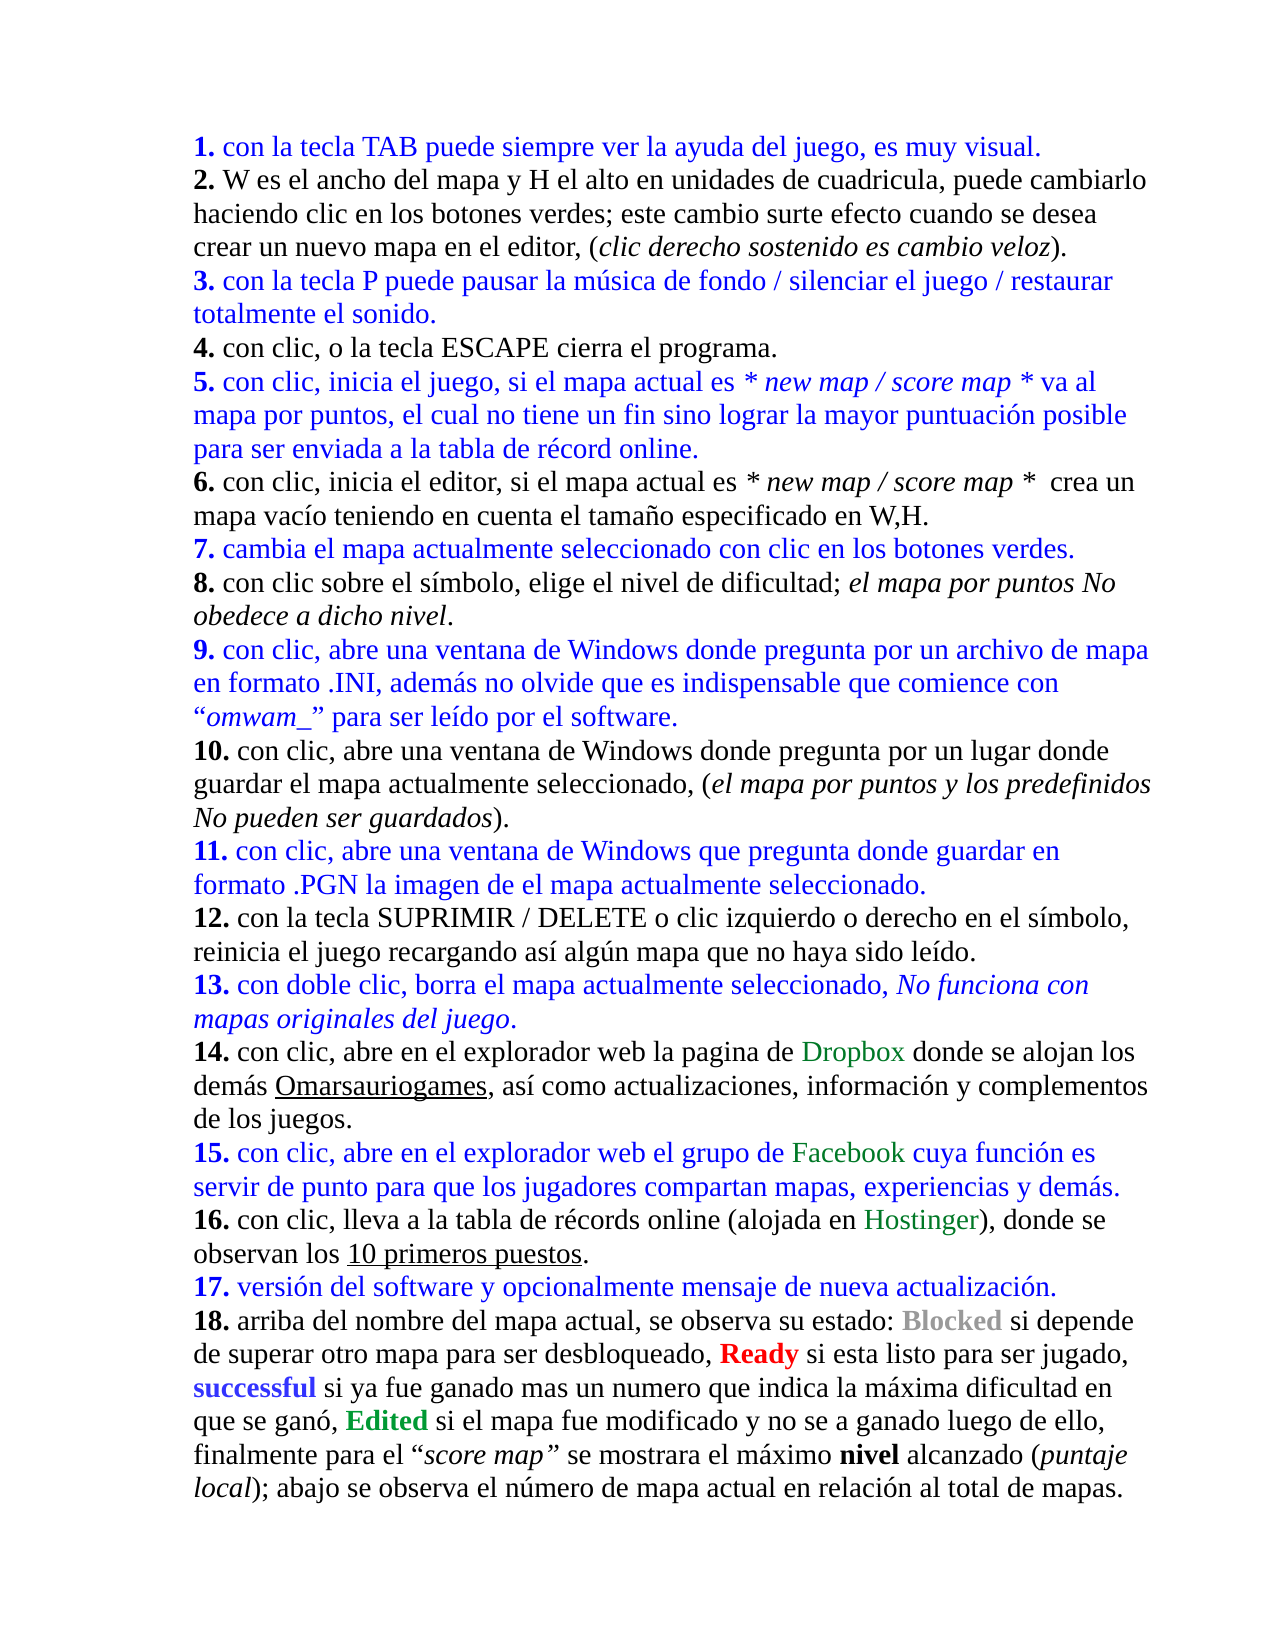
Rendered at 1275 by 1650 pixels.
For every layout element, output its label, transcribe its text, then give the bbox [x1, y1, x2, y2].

list 1. con la tecla TAB puede siempre ver la ayuda del juego, es muy visual. 2. W es el ancho del mapa y H el alto en unidades de cuadricula, puede cambiarlo haciendo clic en los botones verdes; este cambio surte efecto cuando se desea crear un nuevo mapa en el editor, (clic derecho sostenido es cambio veloz). 3. con la tecla P puede pausar la música de fondo / silenciar el juego / restaurar totalmente el sonido. 4. con clic, o la tecla ESCAPE cierra el programa. 5. con clic, inicia el juego, si el mapa actual es * new map / score map * va al mapa por puntos, el cual no tiene un fin sino lograr la mayor puntuación posible para ser enviada a la tabla de récord online. 6. con clic, inicia el editor, si el mapa actual es * new map / score map * crea un mapa vacío teniendo en cuenta el tamaño especificado en W,H. 7. cambia el mapa actualmente seleccionado con clic en los botones verdes. 8. con clic sobre el símbolo, elige el nivel de dificultad; el mapa por puntos No obedece a dicho nivel. 9. con clic, abre una ventana de Windows donde pregunta por un archivo de mapa en formato .INI, además no olvide que es indispensable que comience con “omwam_” para ser leído por el software. 10. con clic, abre una ventana de Windows donde pregunta por un lugar donde guardar el mapa actualmente seleccionado, (el mapa por puntos y los predefinidos No pueden ser guardados). 11. con clic, abre una ventana de Windows que pregunta donde guardar en formato .PGN la imagen de el mapa actualmente seleccionado. 12. con la tecla SUPRIMIR / DELETE o clic izquierdo o derecho en el símbolo, reinicia el juego recargando así algún mapa que no haya sido leído. 13. con doble clic, borra el mapa actualmente seleccionado, No funciona con mapas originales del juego. 14. con clic, abre en el explorador web la pagina de Dropbox donde se alojan los demás Omarsauriogames, así como actualizaciones, información y complementos de los juegos. 15. con clic, abre en el explorador web el grupo de Facebook cuya función es servir de punto para que los jugadores compartan mapas, experiencias y demás. 16. con clic, lleva a la tabla de récords online (alojada en Hostinger), donde se observan los 10 primeros puestos. 17. versión del software y opcionalmente mensaje de nueva actualización. 18. arriba del nombre del mapa actual, se observa su estado: Blocked si depende de superar otro mapa para ser desbloqueado, Ready si esta listo para ser jugado, successful si ya fue ganado mas un numero que indica la máxima dificultad en que se ganó, Edited si el mapa fue modificado y no se a ganado luego de ello, finalmente para el “score map” se mostrara el máximo nivel alcanzado (puntaje local); abajo se observa el número de mapa actual en relación al total de mapas. [156, 129, 1157, 1504]
